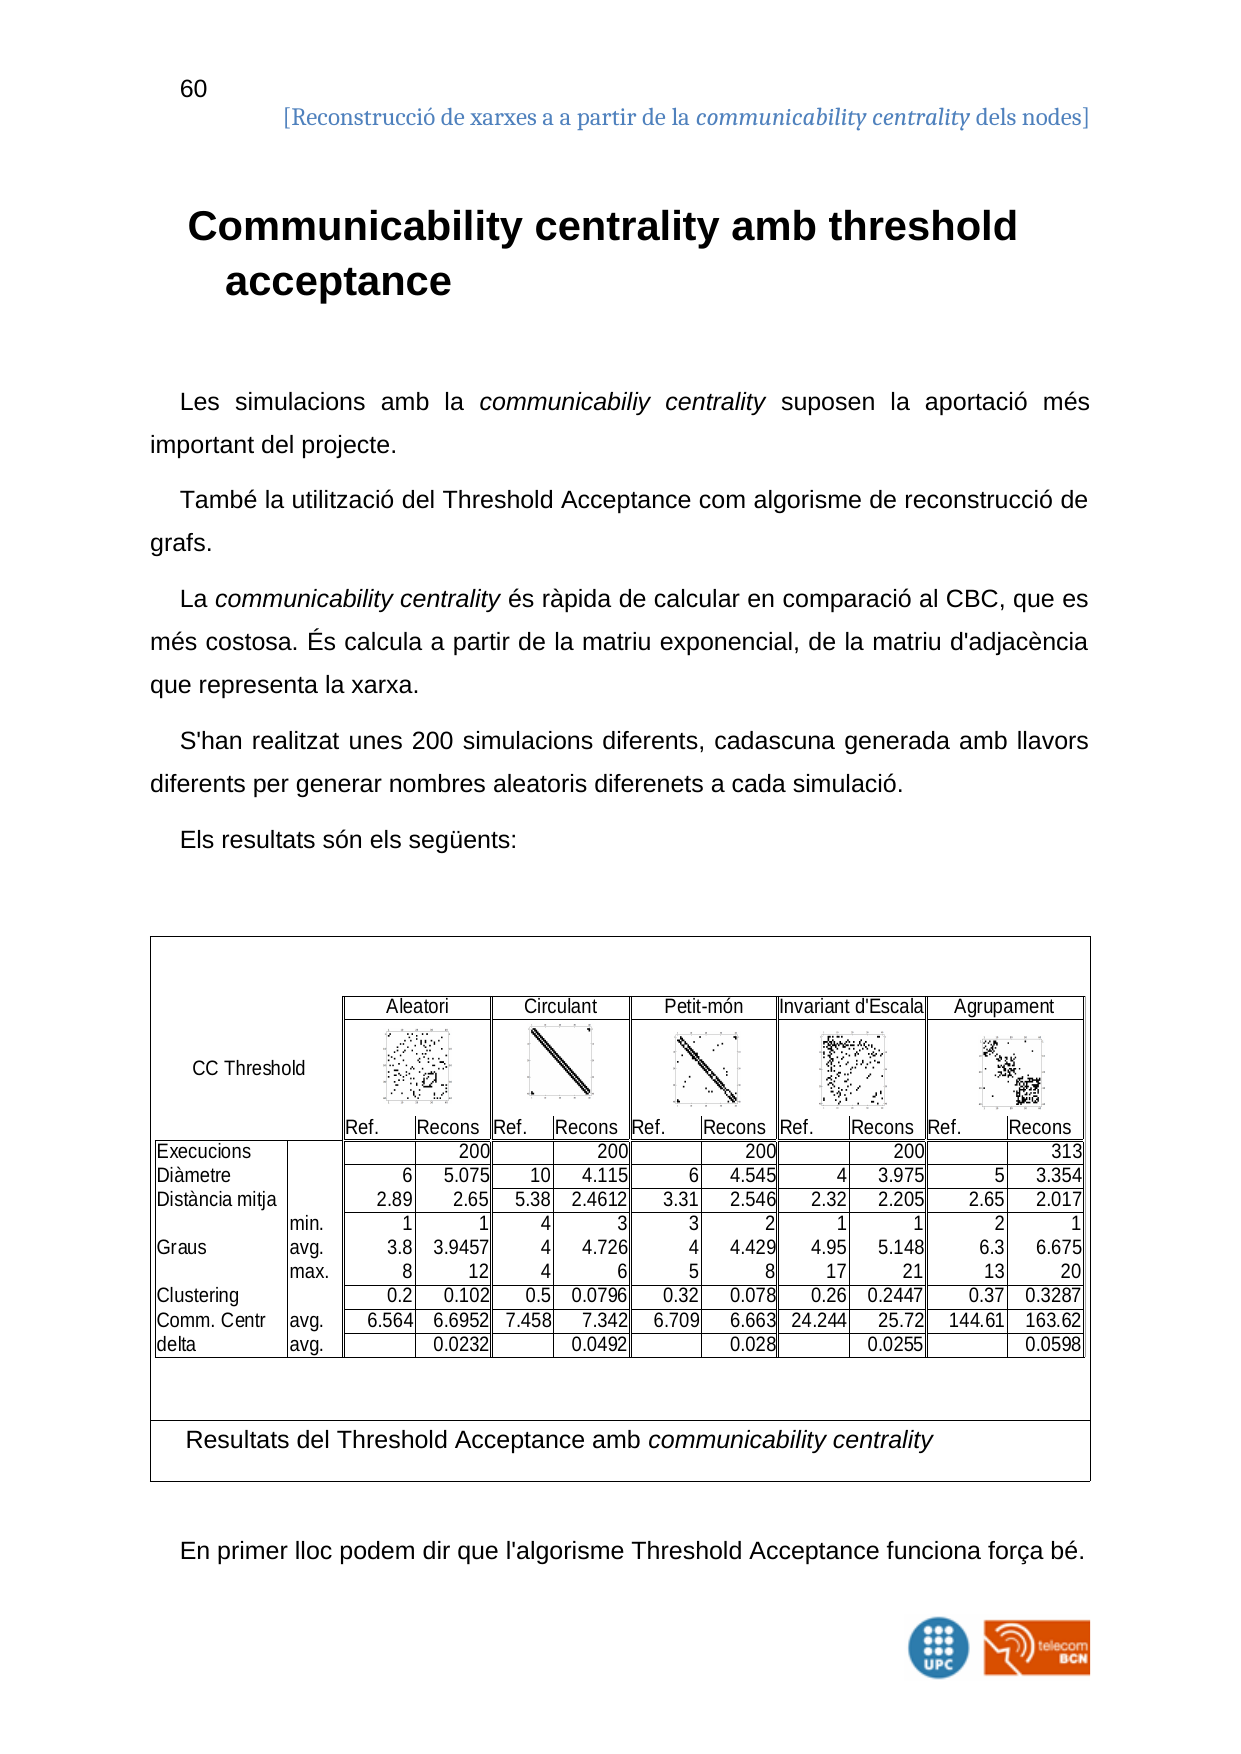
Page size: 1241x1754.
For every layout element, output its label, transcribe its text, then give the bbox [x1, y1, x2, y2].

text S'han realitzat unes 200 simulacions diferents, cadascuna generada amb llavors diferents per generar nombres aleatoris diferenets a cada simulació. [150, 726, 1090, 798]
picture [904, 1614, 1091, 1681]
text La communicability centrality és ràpida de calcular en comparació al CBC, que es més costosa. És calcula a partir de la matriu exponencial, de la matriu d'adjacència que representa la xarxa. [150, 584, 1090, 699]
subtitle Communicability centrality amb threshold acceptance [187, 202, 1090, 305]
text També la utilització del Threshold Acceptance com algorisme de reconstrucció de grafs. [150, 485, 1090, 557]
text En primer lloc podem dir que l'algorisme Threshold Acceptance funciona força bé. [150, 1536, 1090, 1565]
table_cell Resultats del Threshold Acceptance amb communicability centrality [151, 1421, 1090, 1481]
table_header [151, 937, 1090, 1419]
text Les simulacions amb la communicabiliy centrality suposen la aportació més important del projecte. [150, 387, 1090, 458]
text Els resultats són els següents: [150, 825, 1090, 853]
